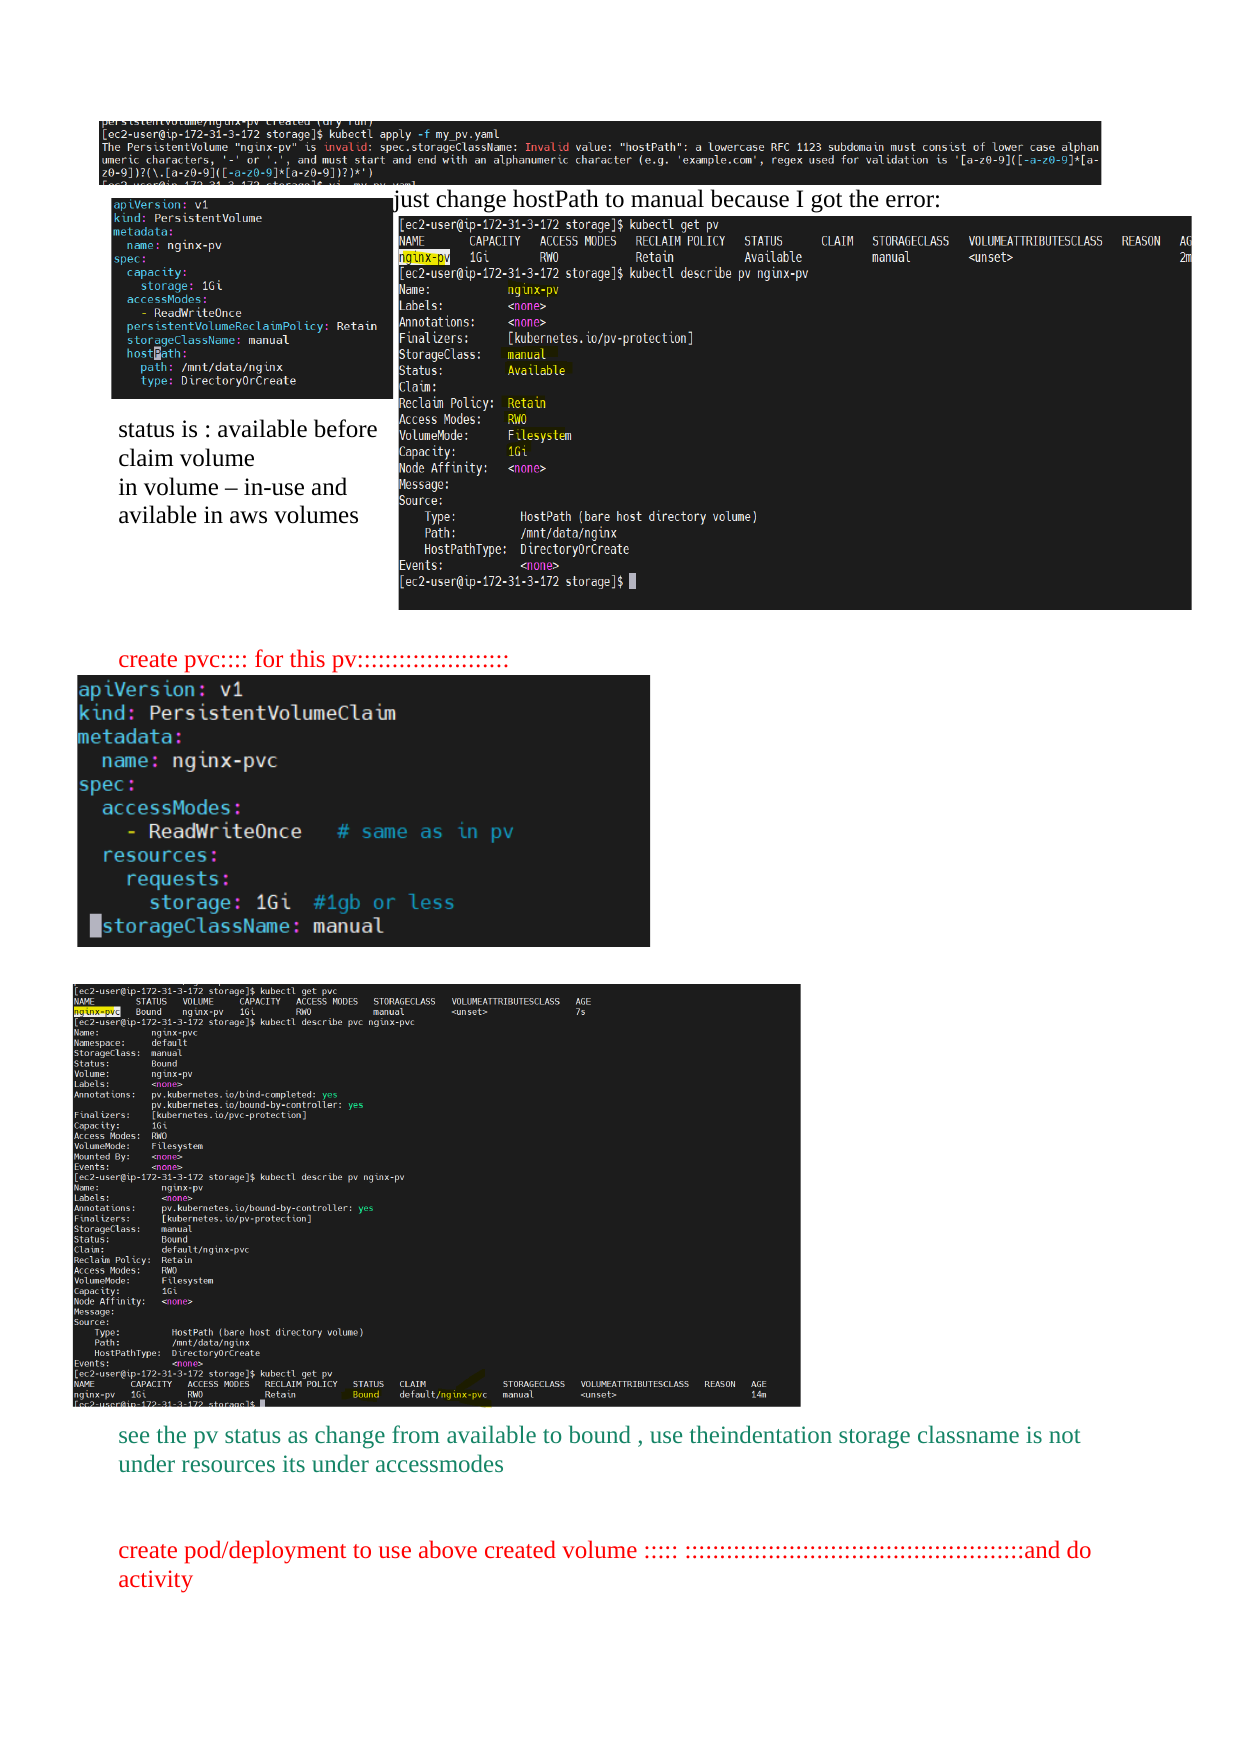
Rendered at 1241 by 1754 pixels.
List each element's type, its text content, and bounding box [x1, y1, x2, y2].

picture [77, 675, 650, 947]
text create pvc:::: for this pv:::::::::::::::::::::: [118, 644, 1122, 673]
text see the pv status as change from available to bound , use theindentation storage classname is not under resources its under accessmodes create pod/deployment to use above created volume ::::: :::::::::::::::::::::::::::::::::::::::::::::::::and do activity [118, 1421, 1122, 1593]
picture [111, 198, 394, 399]
picture [398, 216, 1192, 610]
text status is : available before claim volume in volume – in-use and avilable in aws volumes [118, 414, 398, 529]
text just change hostPath to manual because I got the error: [118, 118, 1122, 242]
picture [97, 121, 1102, 185]
picture [72, 984, 801, 1408]
